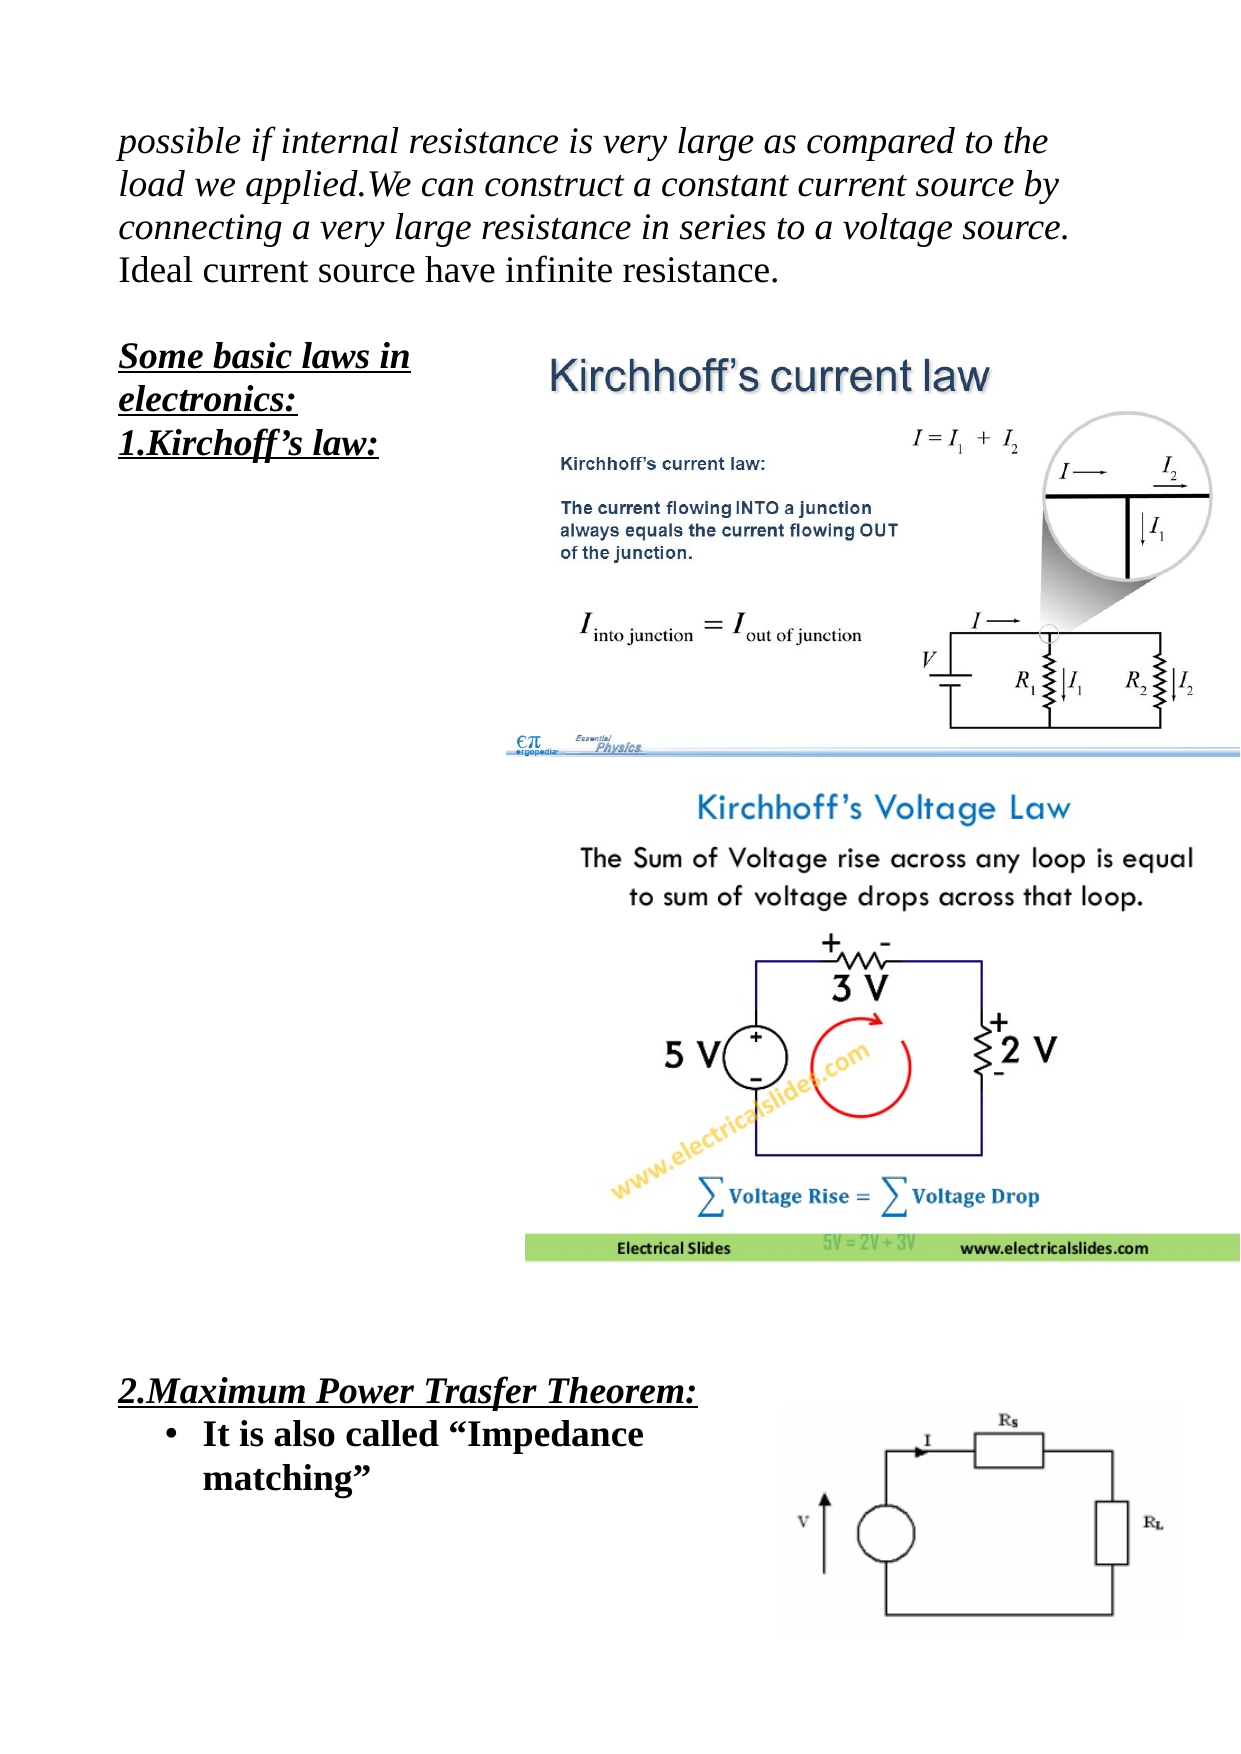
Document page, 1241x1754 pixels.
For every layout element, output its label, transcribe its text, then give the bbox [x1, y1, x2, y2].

text Ideal current source have infinite resistance. [118, 247, 1122, 291]
picture [506, 343, 1241, 1282]
text possible if internal resistance is very large as compared to the load we applied.We can construct a constant current source by connecting a very large resistance in series to a voltage source. [118, 118, 1122, 247]
picture [781, 1404, 1182, 1639]
text 2.Maximum Power Trasfer Theorem: [118, 1369, 1122, 1412]
text 1.Kirchoff’s law: [118, 420, 506, 463]
text Some basic laws in electronics: [118, 334, 1122, 420]
list It is also called “Impedance matching” [165, 1412, 781, 1498]
